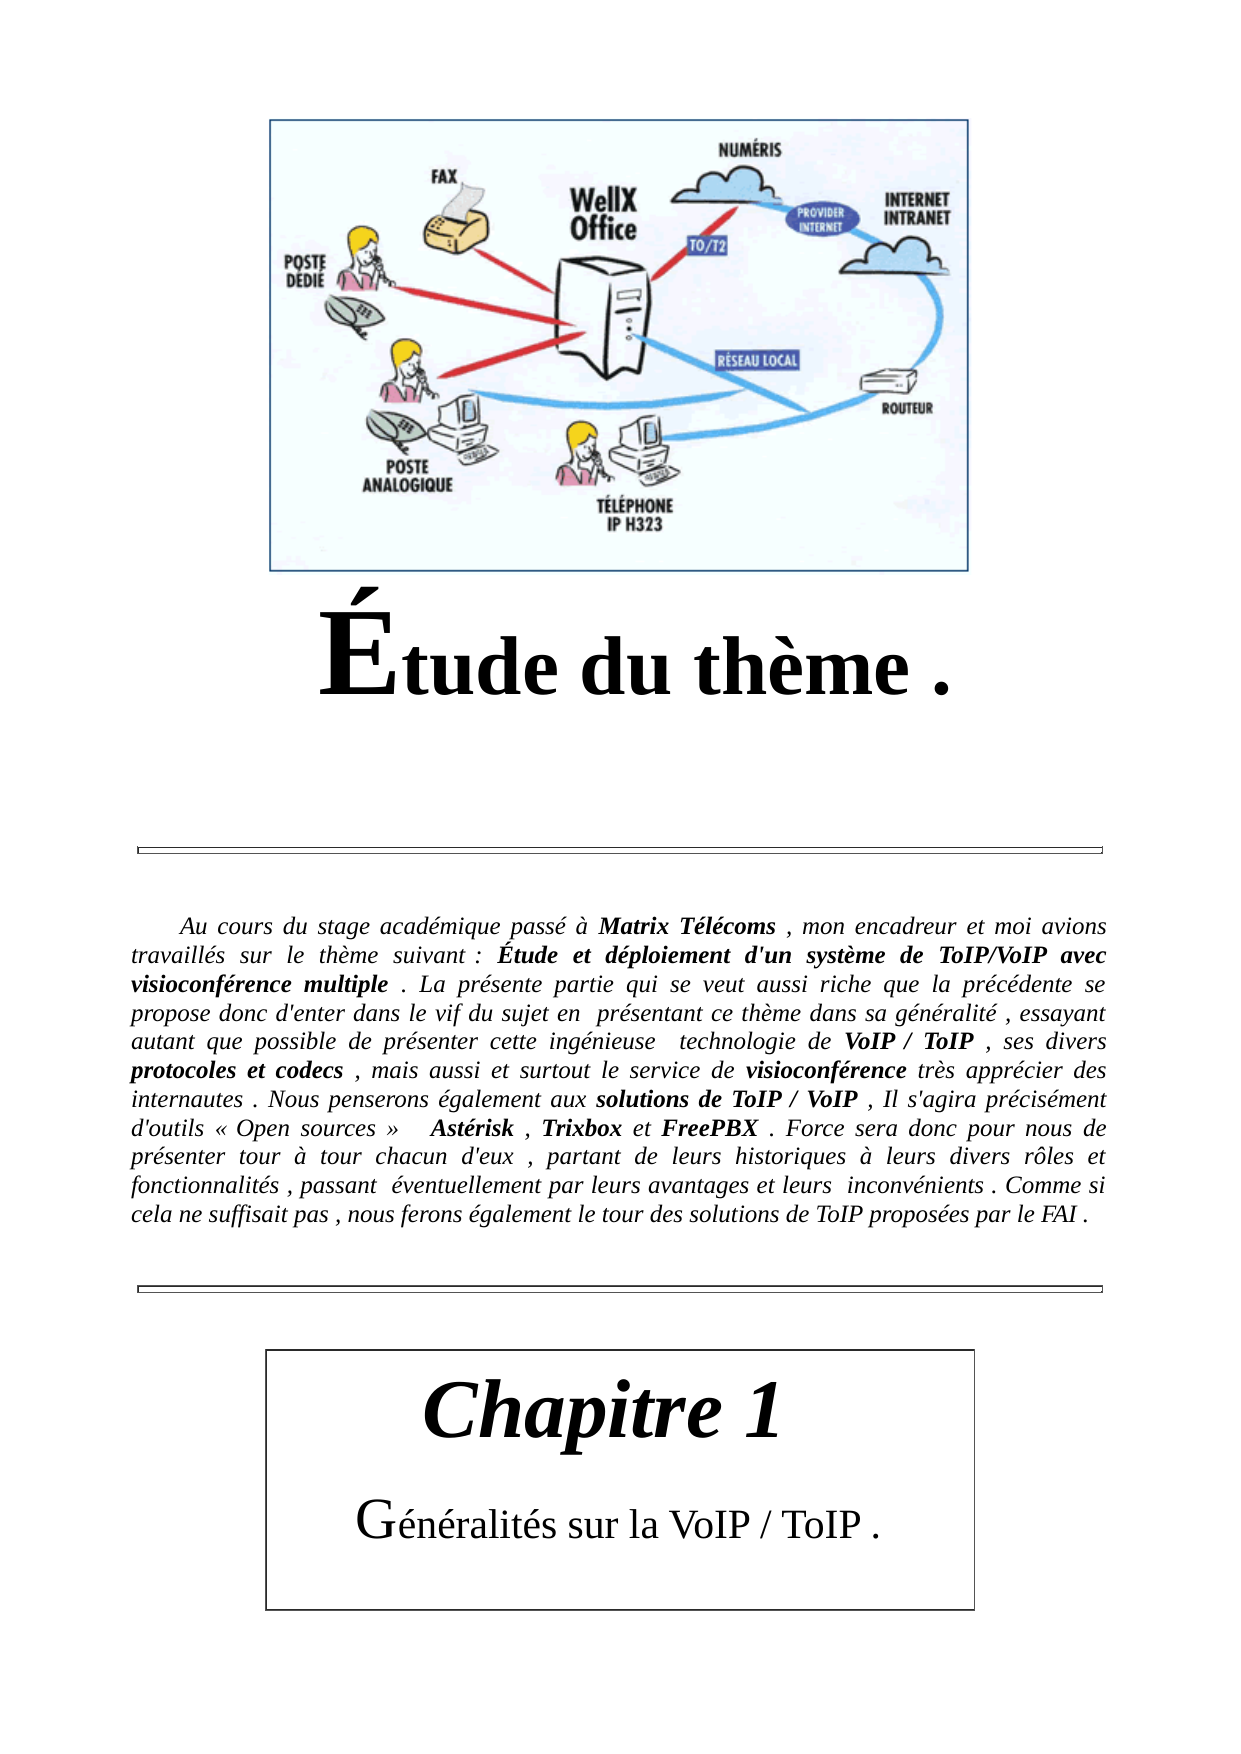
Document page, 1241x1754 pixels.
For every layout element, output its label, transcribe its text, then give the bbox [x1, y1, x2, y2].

text Étude du thème . [131, 578, 1109, 722]
text Généralités sur la VoIP / ToIP . [276, 1484, 964, 1551]
text Au cours du stage académique passé à Matrix Télécoms , mon encadreur et moi avions travaillés sur le thème suivant : Étude et déploiement d'un système de ToIP/VoIP avec visioconférence multiple . La présente partie qui se veut aussi riche que la précédente se propose donc d'enter dans le vif du sujet en présentant ce thème dans sa généralité , essayant autant que possible de présenter cette ingénieuse technologie de VoIP / ToIP , ses divers protocoles et codecs , mais aussi et surtout le service de visioconférence très apprécier des internautes . Nous penserons également aux solutions de ToIP / VoIP , Il s'agira précisément d'outils « Open sources » Astérisk , Trixbox et FreePBX . Force sera donc pour nous de présenter tour à tour chacun d'eux , partant de leurs historiques à leurs divers rôles et fonctionnalités , passant éventuellement par leurs avantages et leurs inconvénients . Comme si cela ne suffisait pas , nous ferons également le tour des solutions de ToIP proposées par le FAI . [131, 911, 1109, 1228]
text Chapitre 1 [276, 1360, 964, 1456]
picture [268, 118, 972, 575]
